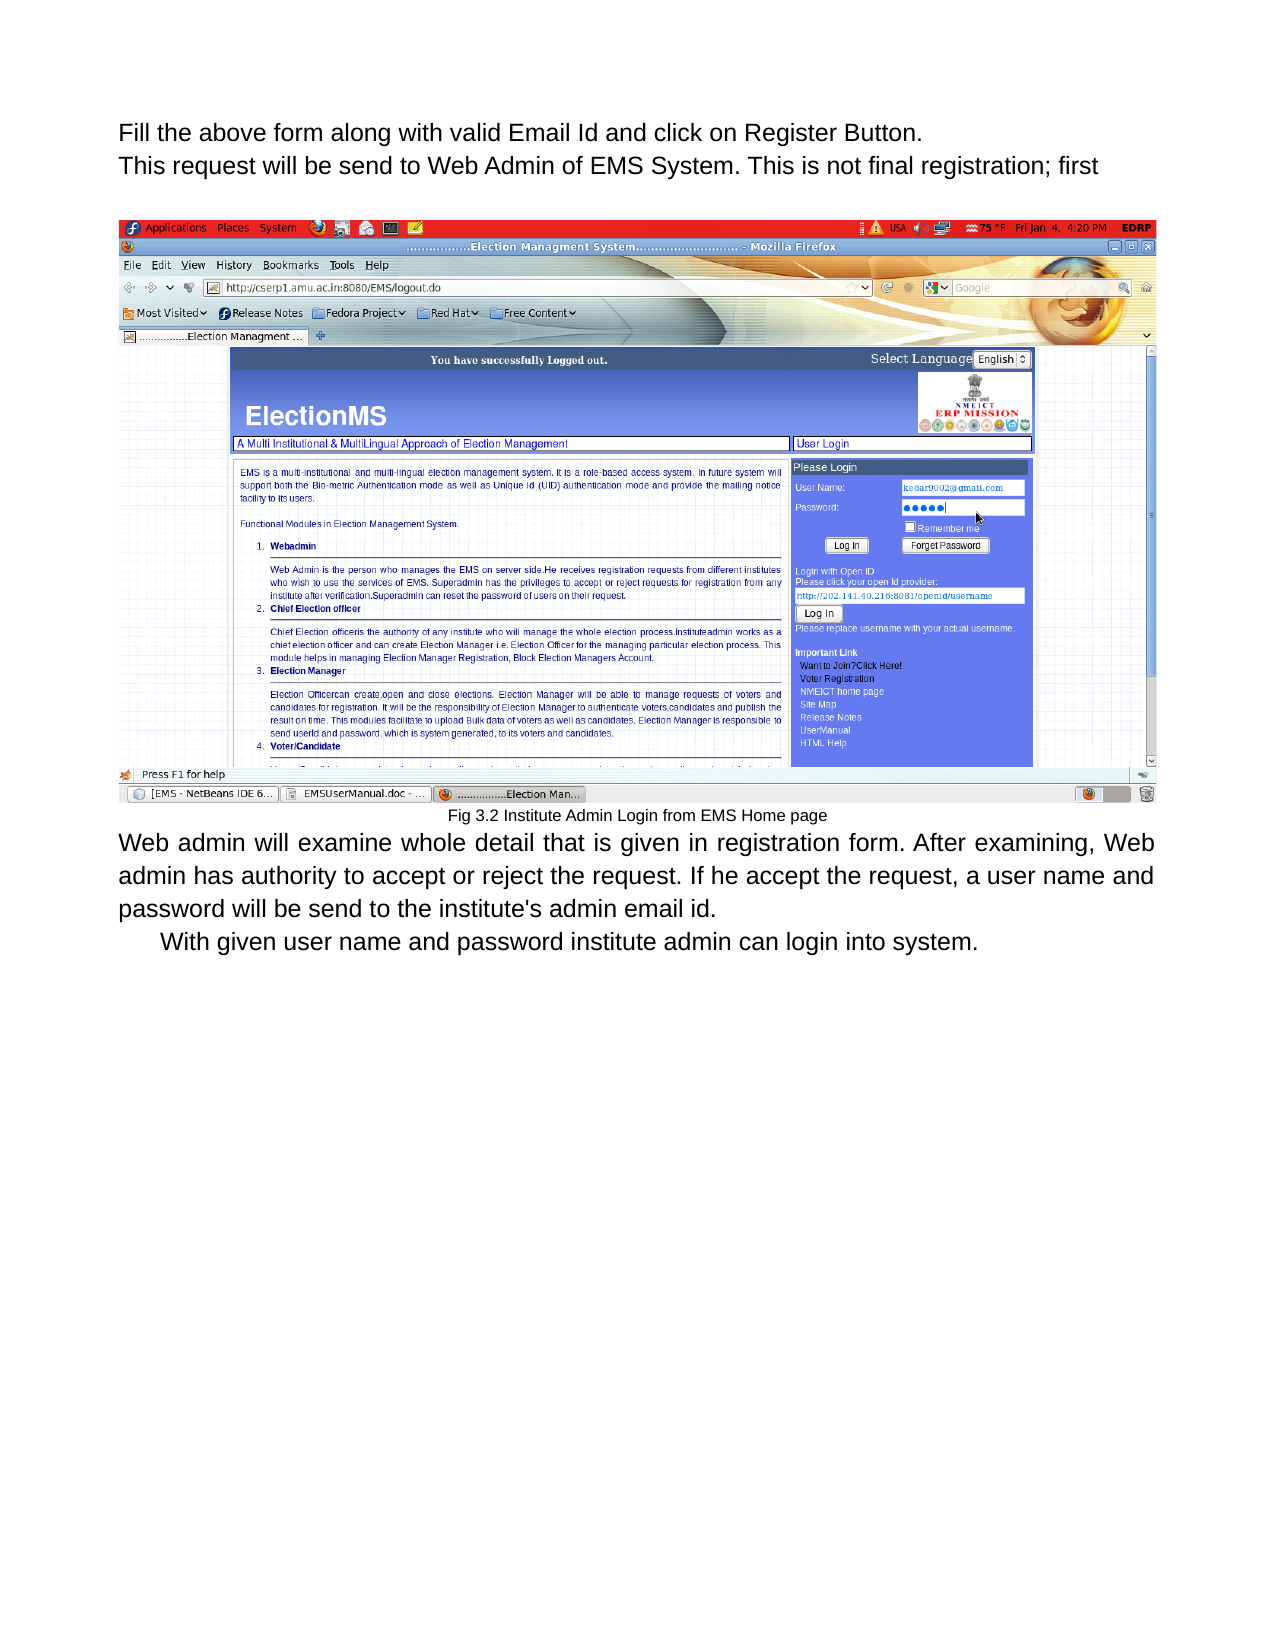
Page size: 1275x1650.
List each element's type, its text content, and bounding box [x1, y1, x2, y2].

text Fig 3.2 Institute Admin Login from EMS Home page [118, 803, 1157, 825]
text Fill the above form along with valid Email Id and click on Register Button. [118, 118, 1157, 147]
text Web admin will examine whole detail that is given in registration form. After examining, Web admin has authority to accept or reject the request. If he accept the request, a user name and password will be send to the institute's admin email id. [118, 828, 1157, 922]
text This request will be send to Web Admin of EMS System. This is not final registration; first [118, 151, 1157, 180]
text With given user name and password institute admin can login into system. [118, 927, 1157, 956]
picture [118, 220, 1157, 803]
